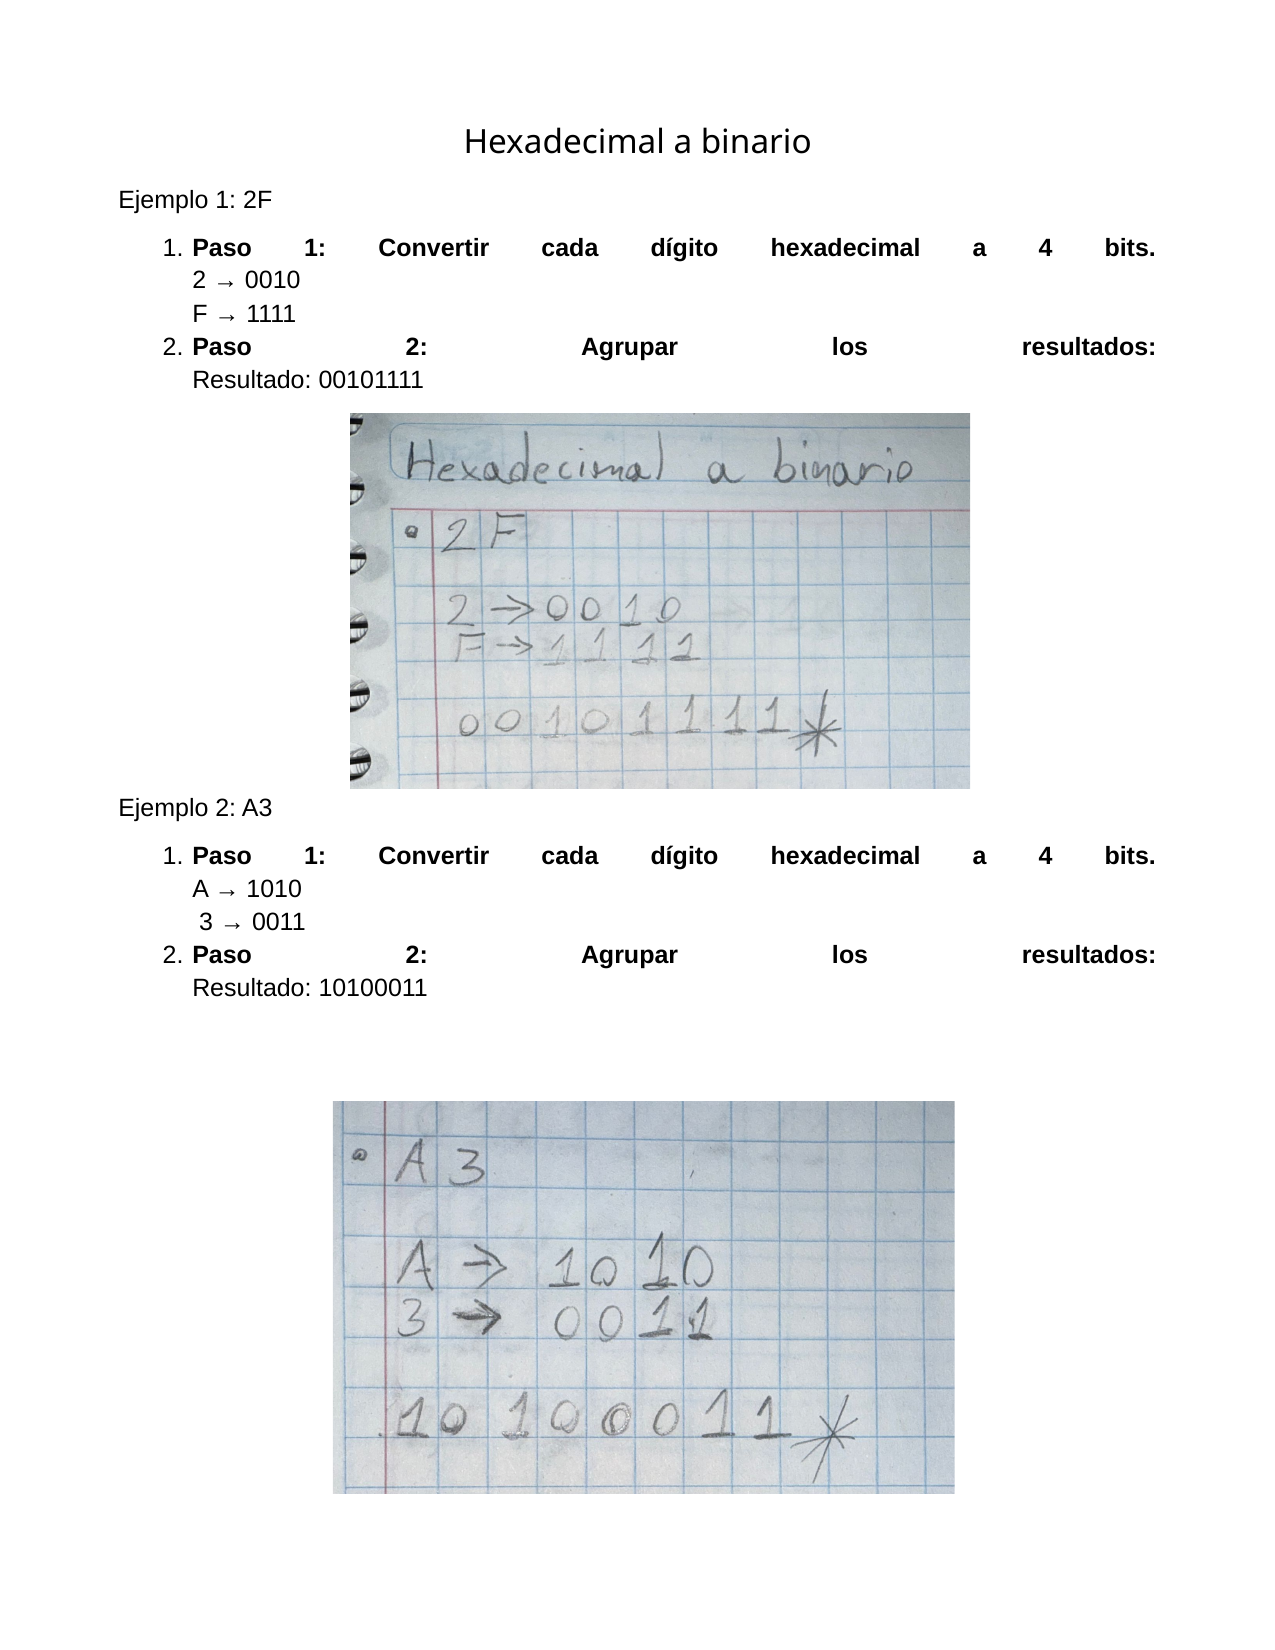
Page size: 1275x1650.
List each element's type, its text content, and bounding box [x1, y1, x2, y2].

list Paso 2: Agrupar los resultados: Resultado: 10100011 [162, 940, 1157, 1001]
list 3 → 0011 [162, 907, 1157, 935]
text Hexadecimal a binario [118, 118, 1157, 163]
list F → 1111 [162, 298, 1157, 327]
picture [350, 413, 971, 789]
list Paso 2: Agrupar los resultados: Resultado: 00101111 [162, 332, 1157, 393]
text Ejemplo 2: A3 [118, 793, 1157, 822]
picture [332, 1101, 955, 1494]
text Ejemplo 1: 2F [118, 185, 1157, 214]
list Paso 1: Convertir cada dígito hexadecimal a 4 bits. 2 → 0010 [162, 232, 1157, 294]
list Paso 1: Convertir cada dígito hexadecimal a 4 bits. A → 1010 [162, 841, 1157, 902]
